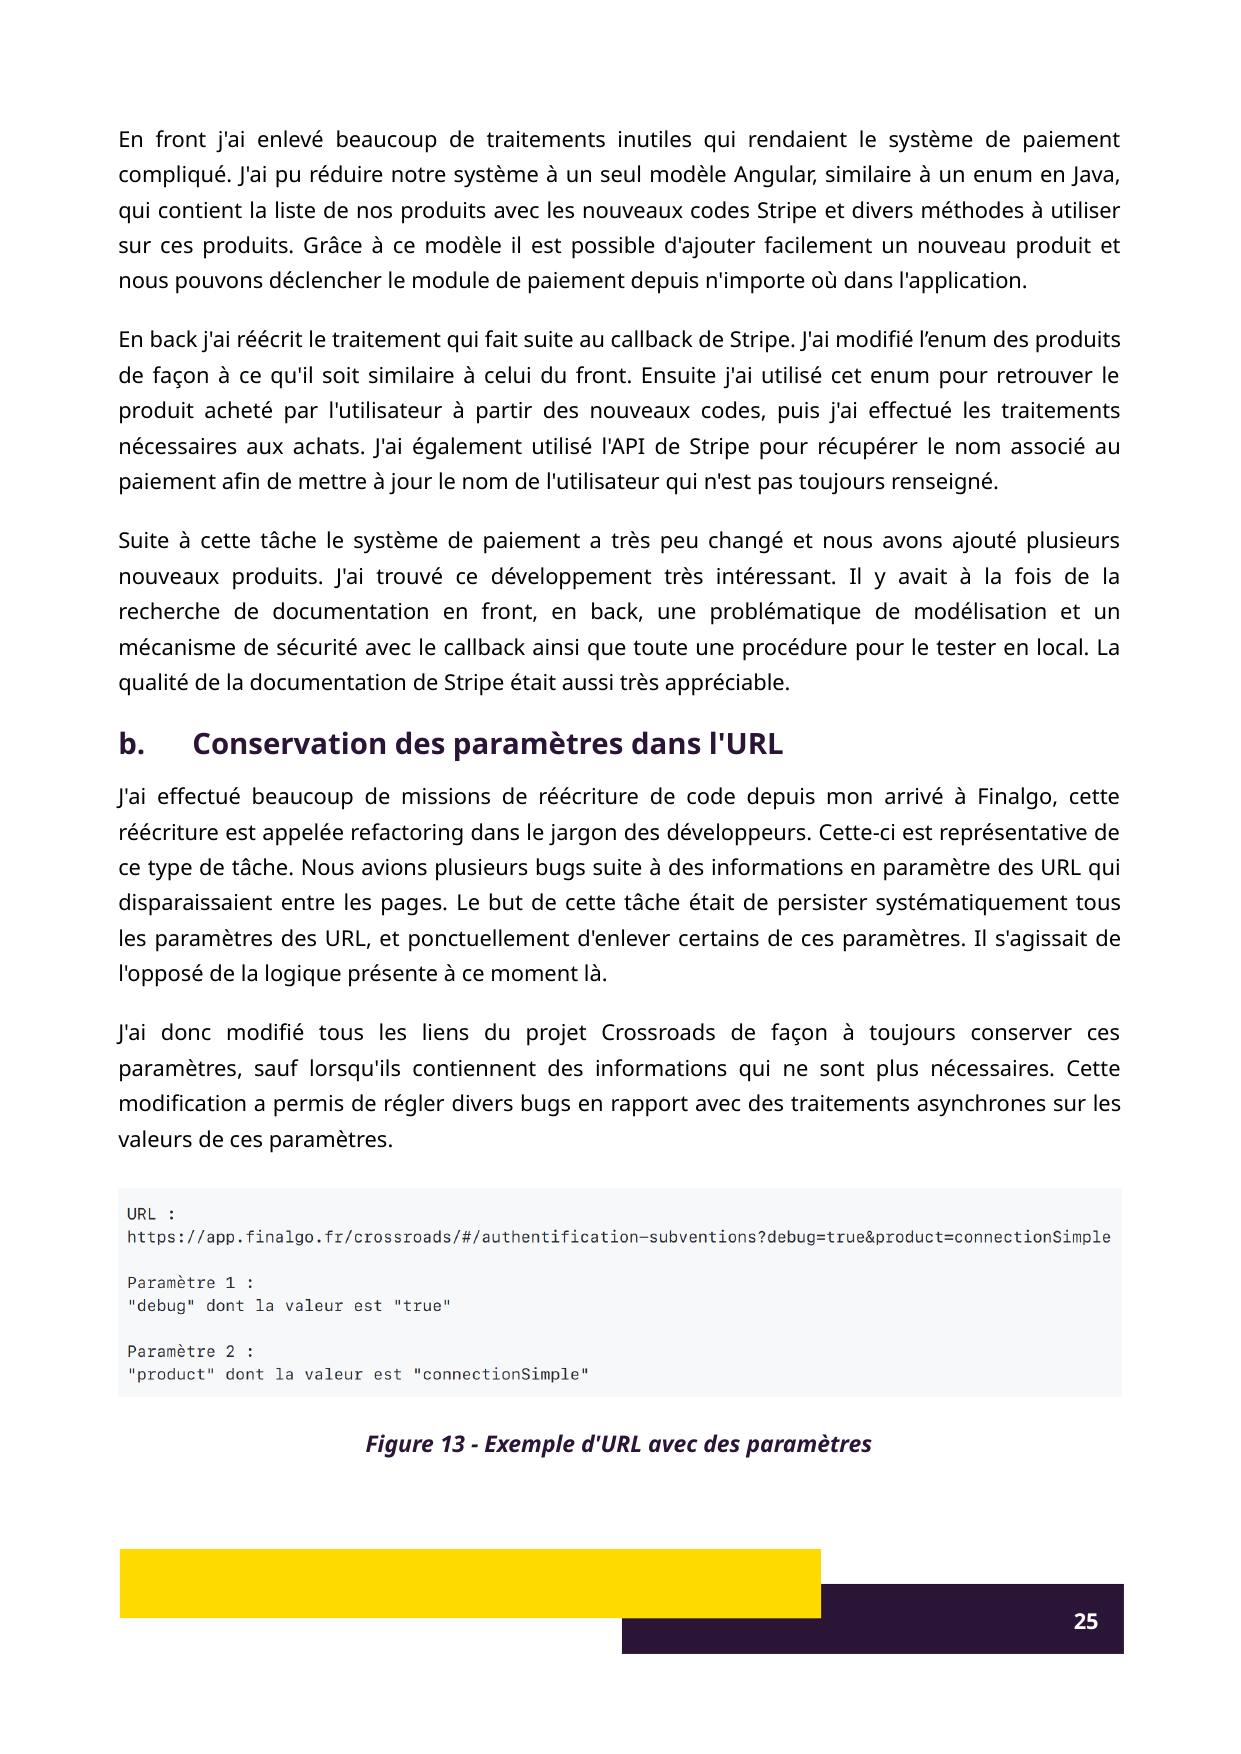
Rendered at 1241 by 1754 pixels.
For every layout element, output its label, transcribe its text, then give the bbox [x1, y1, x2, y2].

text Suite à cette tâche le système de paiement a très peu changé et nous avons ajouté plusieurs nouveaux produits. J'ai trouvé ce développement très intéressant. Il y avait à la fois de la recherche de documentation en front, en back, une problématique de modélisation et un mécanisme de sécurité avec le callback ainsi que toute une procédure pour le tester en local. La qualité de la documentation de Stripe était aussi très appréciable. [118, 519, 1122, 697]
subtitle b. Conservation des paramètres dans l'URL [118, 723, 1122, 763]
text En back j'ai réécrit le traitement qui fait suite au callback de Stripe. J'ai modifié l’enum des produits de façon à ce qu'il soit similaire à celui du front. Ensuite j'ai utilisé cet enum pour retrouver le produit acheté par l'utilisateur à partir des nouveaux codes, puis j'ai effectué les traitements nécessaires aux achats. J'ai également utilisé l'API de Stripe pour récupérer le nom associé au paiement afin de mettre à jour le nom de l'utilisateur qui n'est pas toujours renseigné. [118, 319, 1122, 496]
text J'ai donc modifié tous les liens du projet Crossroads de façon à toujours conserver ces paramètres, sauf lorsqu'ils contiennent des informations qui ne sont plus nécessaires. Cette modification a permis de régler divers bugs en rapport avec des traitements asynchrones sur les valeurs de ces paramètres. [118, 1012, 1122, 1153]
picture [119, 1549, 1124, 1654]
text J'ai effectué beaucoup de missions de réécriture de code depuis mon arrivé à Finalgo, cette réécriture est appelée refactoring dans le jargon des développeurs. Cette-ci est représentative de ce type de tâche. Nous avions plusieurs bugs suite à des informations en paramètre des URL qui disparaissaient entre les pages. Le but de cette tâche était de persister systématiquement tous les paramètres des URL, et ponctuellement d'enlever certains de ces paramètres. Il s'agissait de l'opposé de la logique présente à ce moment là. [118, 776, 1122, 988]
picture [118, 1188, 1123, 1397]
text Figure 13 - Exemple d'URL avec des paramètres [118, 1428, 1122, 1459]
text En front j'ai enlevé beaucoup de traitements inutiles qui rendaient le système de paiement compliqué. J'ai pu réduire notre système à un seul modèle Angular, similaire à un enum en Java, qui contient la liste de nos produits avec les nouveaux codes Stripe et divers méthodes à utiliser sur ces produits. Grâce à ce modèle il est possible d'ajouter facilement un nouveau produit et nous pouvons déclencher le module de paiement depuis n'importe où dans l'application. [118, 118, 1122, 295]
